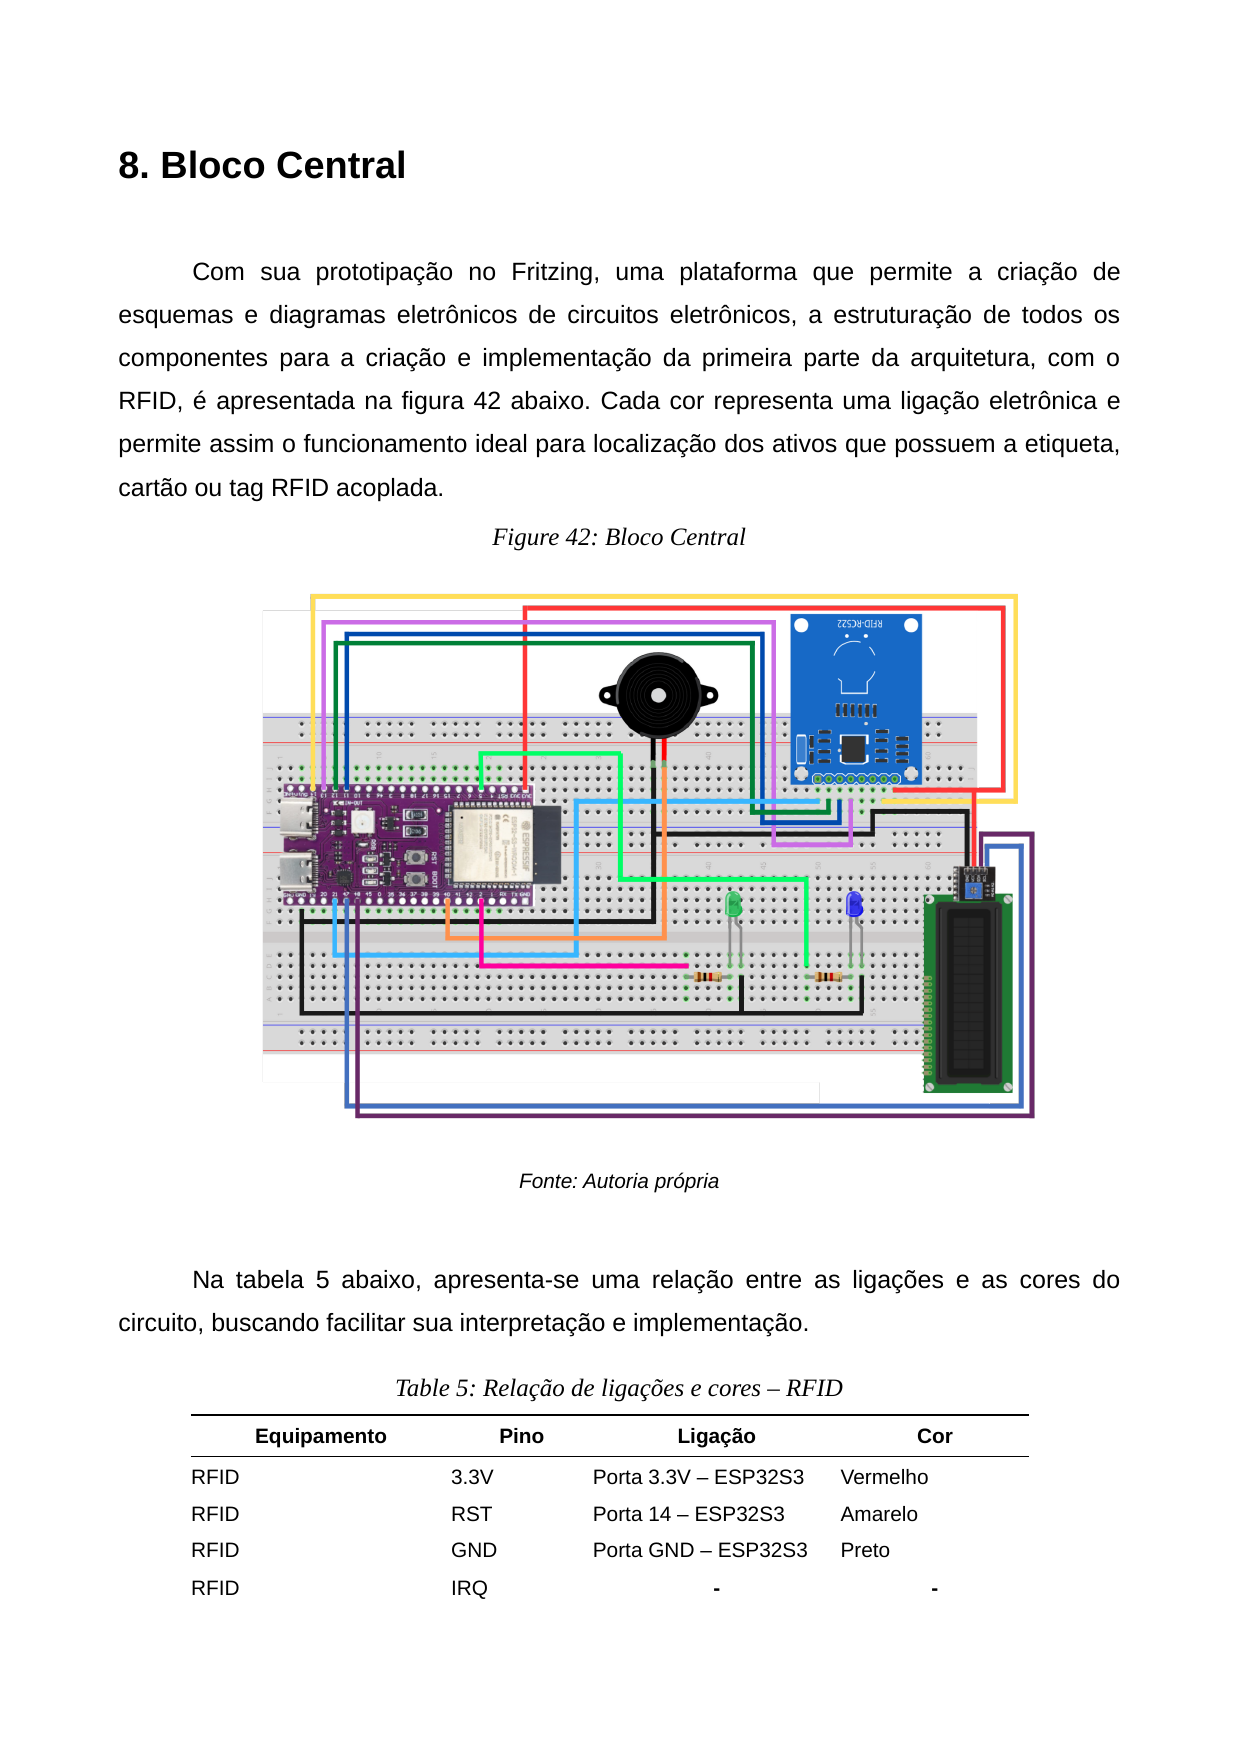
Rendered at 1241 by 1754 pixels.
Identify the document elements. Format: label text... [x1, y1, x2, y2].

table_cell GND [451, 1532, 593, 1568]
text Com sua prototipação no Fritzing, uma plataforma que permite a criação de esquemas e diagramas eletrônicos de circuitos eletrônicos, a estruturação de todos os componentes para a criação e implementação da primeira parte da arquitetura, com o RFID, é apresentada na figura 42 abaixo. Cada cor representa uma ligação eletrônica e permite assim o funcionamento ideal para localização dos ativos que possuem a etiqueta, cartão ou tag RFID acoplada. [118, 257, 1122, 501]
table_cell 3.3V [451, 1457, 593, 1497]
text [118, 551, 1122, 563]
text Na tabela 5 abaixo, apresenta-se uma relação entre as ligações e as cores do circuito, buscando facilitar sua interpretação e implementação. [118, 1265, 1122, 1337]
table_header Pino [451, 1416, 593, 1456]
text Table 5: Relação de ligações e cores – RFID [118, 1373, 1122, 1401]
table_cell RFID [191, 1457, 451, 1497]
text Fonte: Autoria própria [118, 1129, 1122, 1193]
table_cell Preto [840, 1532, 1029, 1568]
table_cell Amarelo [840, 1497, 1029, 1532]
table_header Cor [840, 1416, 1029, 1456]
table_cell Vermelho [840, 1457, 1029, 1497]
table_cell - [593, 1568, 840, 1608]
table_cell Porta 14 – ESP32S3 [593, 1497, 840, 1532]
table_cell Porta 3.3V – ESP32S3 [593, 1457, 840, 1497]
text Figure 42: Bloco Central [118, 522, 1122, 551]
table_cell IRQ [451, 1568, 593, 1608]
table_cell RST [451, 1497, 593, 1532]
text [118, 510, 1122, 522]
table_header Equipamento [191, 1416, 451, 1456]
picture [118, 563, 1123, 1129]
subtitle 8. Bloco Central [118, 143, 1122, 187]
table_cell RFID [191, 1568, 451, 1608]
table_cell RFID [191, 1532, 451, 1568]
table_cell - [840, 1568, 1029, 1608]
table_cell RFID [191, 1497, 451, 1532]
table_cell Porta GND – ESP32S3 [593, 1532, 840, 1568]
table_header Ligação [593, 1416, 840, 1456]
